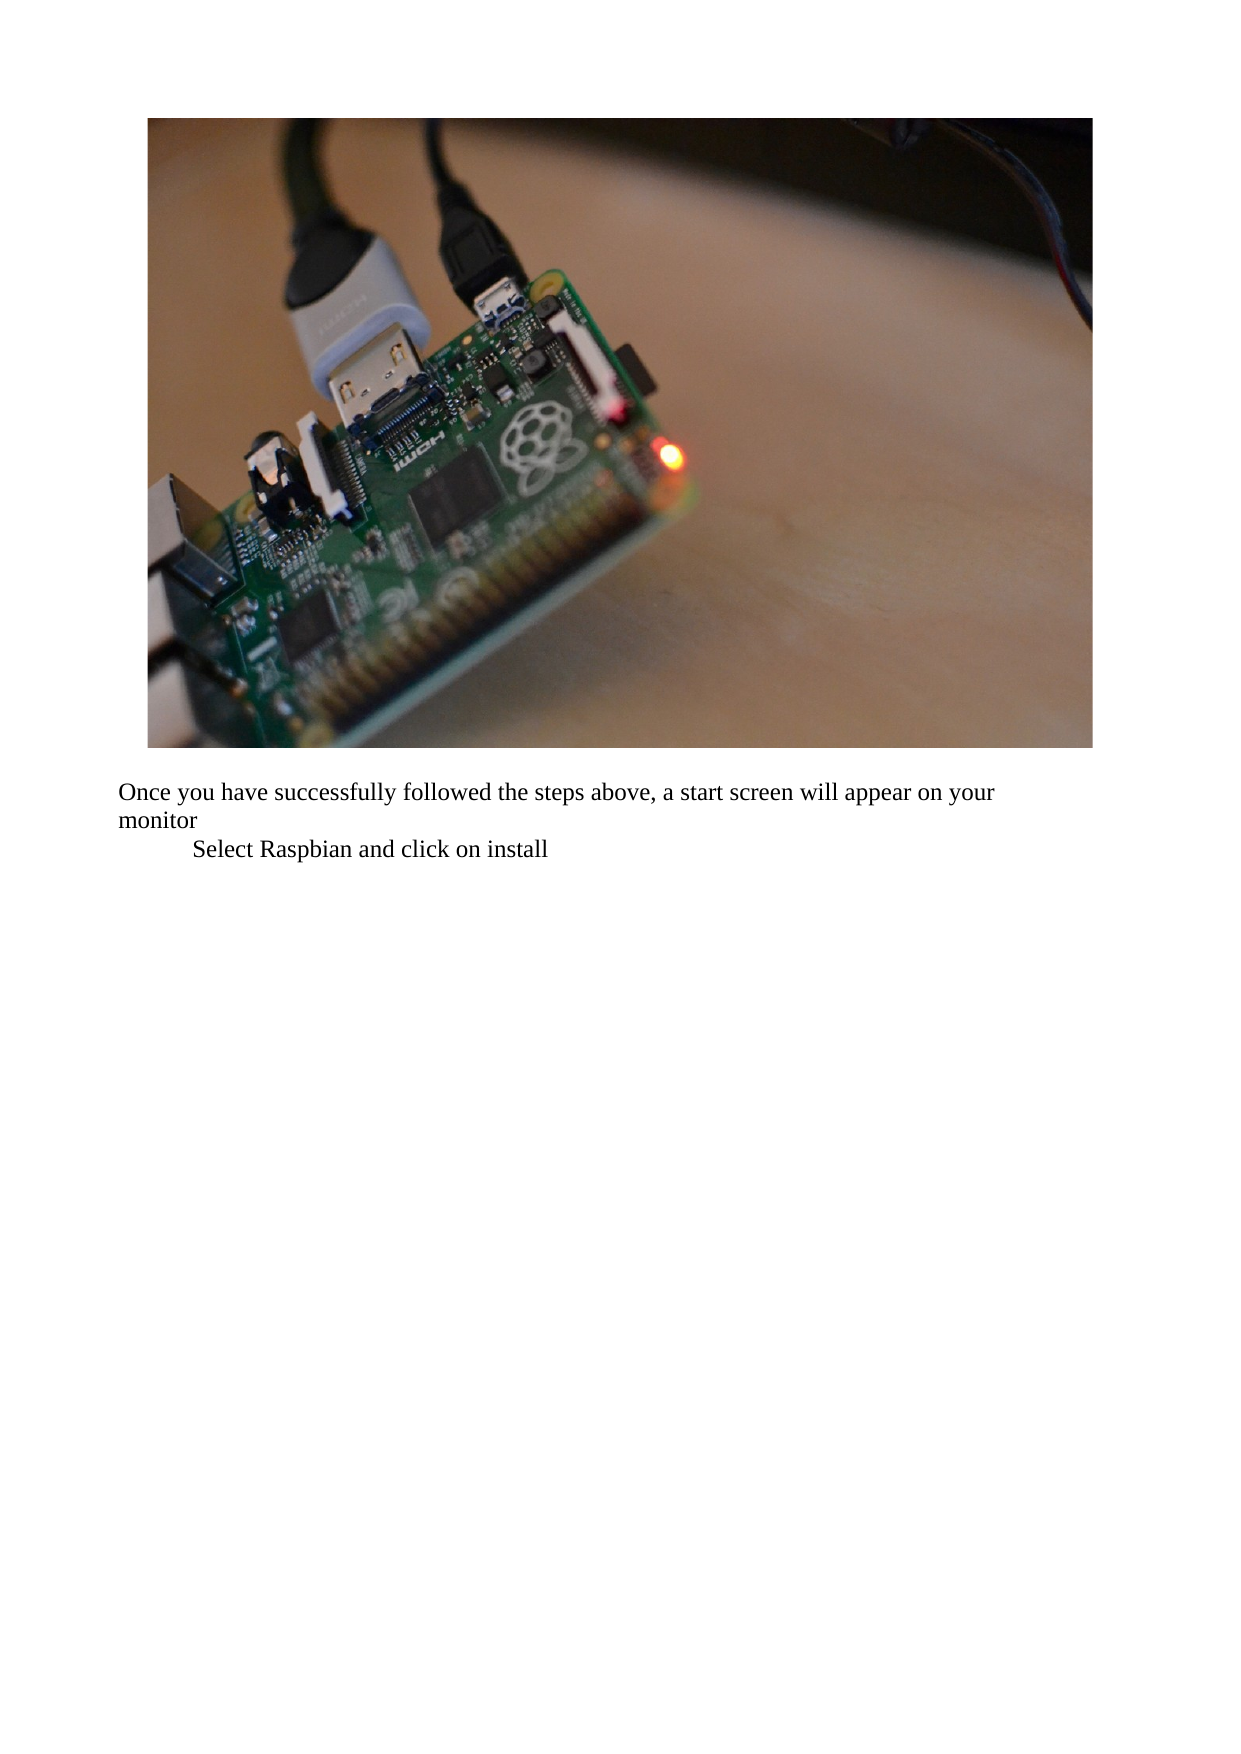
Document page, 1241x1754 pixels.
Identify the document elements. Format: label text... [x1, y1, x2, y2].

picture [147, 118, 1093, 748]
text Once you have successfully followed the steps above, a start screen will appear on your monitor [118, 777, 1063, 834]
text Select Raspbian and click on install [118, 834, 1063, 863]
